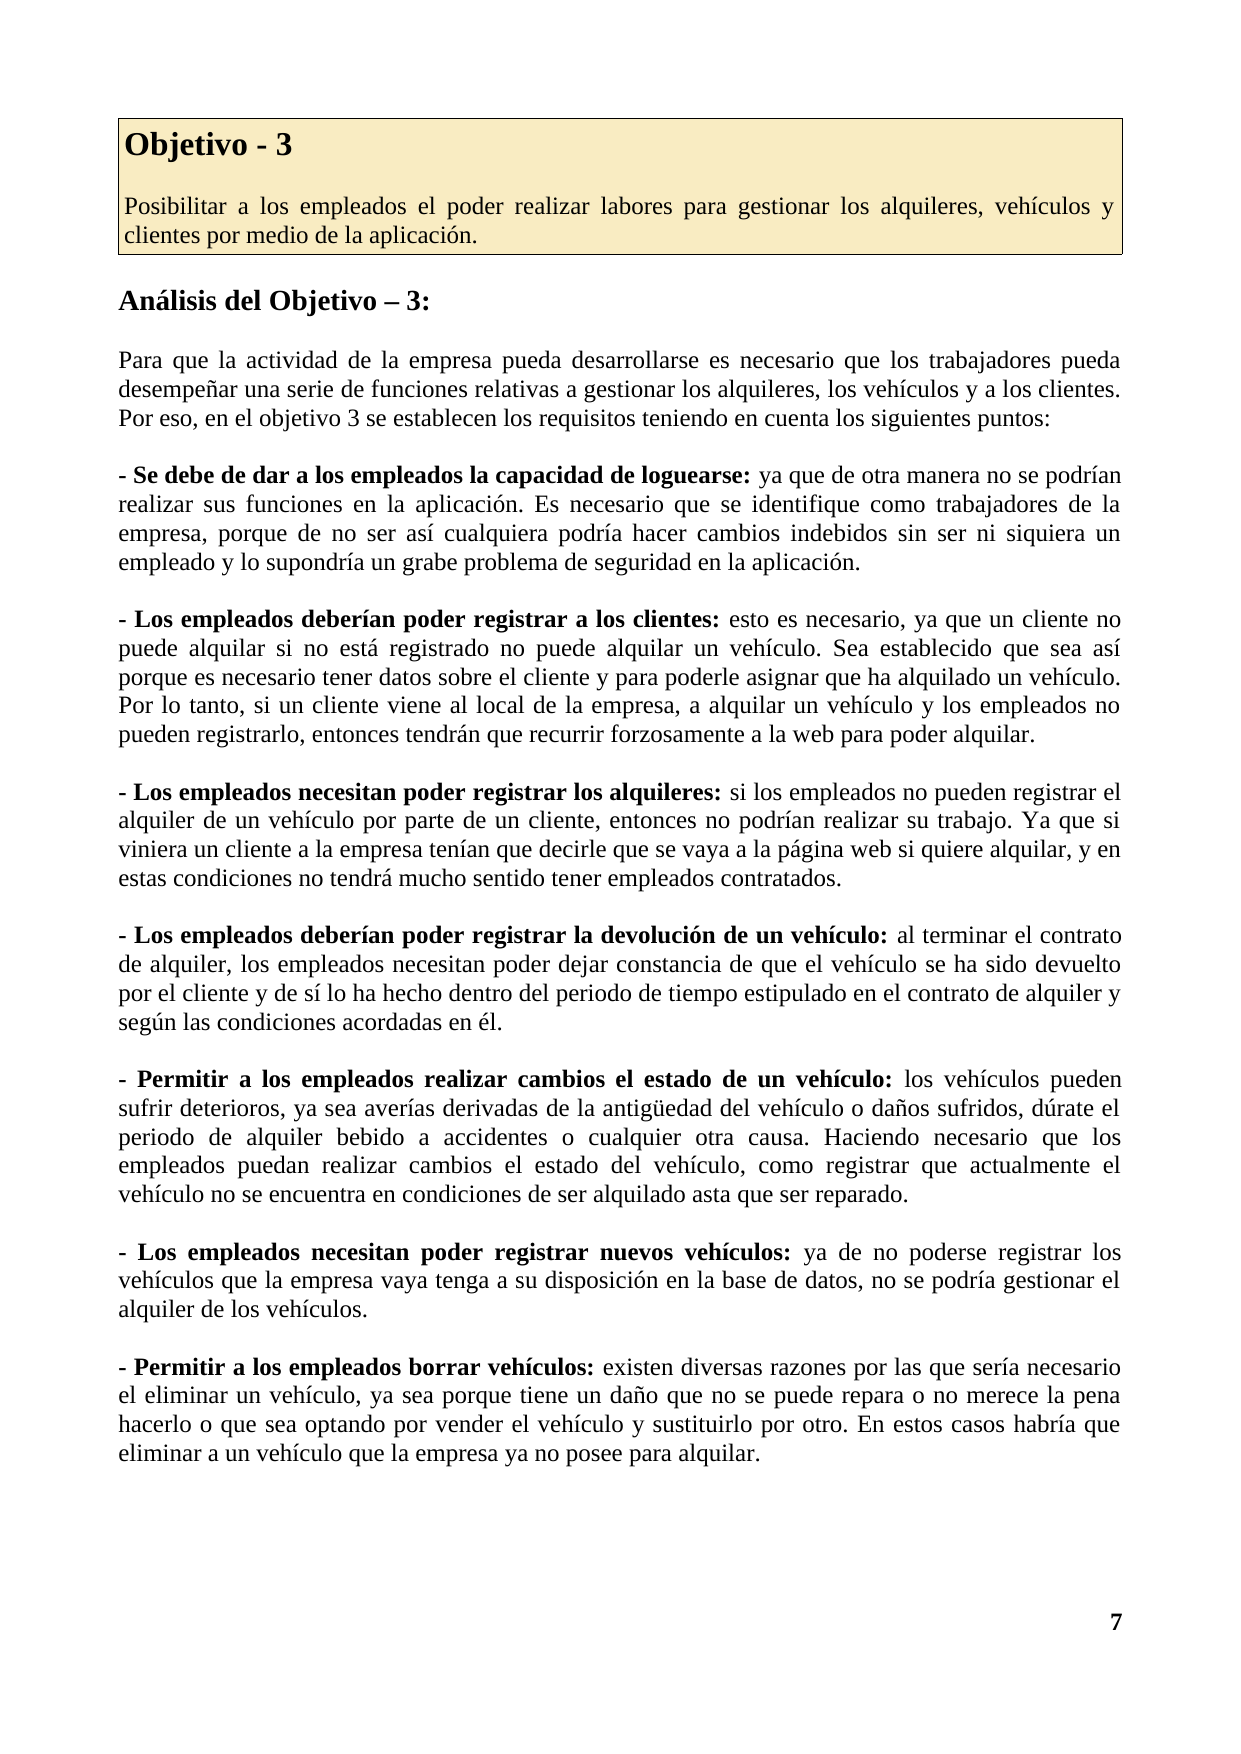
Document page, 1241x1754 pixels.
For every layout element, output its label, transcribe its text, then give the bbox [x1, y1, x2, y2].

text - Permitir a los empleados borrar vehículos: existen diversas razones por las que sería necesario el eliminar un vehículo, ya sea porque tiene un daño que no se puede repara o no merece la pena hacerlo o que sea optando por vender el vehículo y sustituirlo por otro. En estos casos habría que eliminar a un vehículo que la empresa ya no posee para alquilar. [118, 1352, 1122, 1467]
text - Los empleados necesitan poder registrar nuevos vehículos: ya de no poderse registrar los vehículos que la empresa vaya tenga a su disposición en la base de datos, no se podría gestionar el alquiler de los vehículos. [118, 1237, 1122, 1323]
text - Se debe de dar a los empleados la capacidad de loguearse: ya que de otra manera no se podrían realizar sus funciones en la aplicación. Es necesario que se identifique como trabajadores de la empresa, porque de no ser así cualquiera podría hacer cambios indebidos sin ser ni siquiera un empleado y lo supondría un grabe problema de seguridad en la aplicación. [118, 460, 1122, 575]
table_header Objetivo - 3 Posibilitar a los empleados el poder realizar labores para gestionar los alquileres, vehículos y clientes por medio de la aplicación. [119, 119, 1122, 254]
text - Los empleados deberían poder registrar la devolución de un vehículo: al terminar el contrato de alquiler, los empleados necesitan poder dejar constancia de que el vehículo se ha sido devuelto por el cliente y de sí lo ha hecho dentro del periodo de tiempo estipulado en el contrato de alquiler y según las condiciones acordadas en él. [118, 920, 1122, 1035]
text - Permitir a los empleados realizar cambios el estado de un vehículo: los vehículos pueden sufrir deterioros, ya sea averías derivadas de la antigüedad del vehículo o daños sufridos, dúrate el periodo de alquiler bebido a accidentes o cualquier otra causa. Haciendo necesario que los empleados puedan realizar cambios el estado del vehículo, como registrar que actualmente el vehículo no se encuentra en condiciones de ser alquilado asta que ser reparado. [118, 1064, 1122, 1208]
text Análisis del Objetivo – 3: [118, 283, 1122, 317]
text Para que la actividad de la empresa pueda desarrollarse es necesario que los trabajadores pueda desempeñar una serie de funciones relativas a gestionar los alquileres, los vehículos y a los clientes. Por eso, en el objetivo 3 se establecen los requisitos teniendo en cuenta los siguientes puntos: [118, 345, 1122, 432]
text - Los empleados necesitan poder registrar los alquileres: si los empleados no pueden registrar el alquiler de un vehículo por parte de un cliente, entonces no podrían realizar su trabajo. Ya que si viniera un cliente a la empresa tenían que decirle que se vaya a la página web si quiere alquilar, y en estas condiciones no tendrá mucho sentido tener empleados contratados. [118, 777, 1122, 892]
text - Los empleados deberían poder registrar a los clientes: esto es necesario, ya que un cliente no puede alquilar si no está registrado no puede alquilar un vehículo. Sea establecido que sea así porque es necesario tener datos sobre el cliente y para poderle asignar que ha alquilado un vehículo. Por lo tanto, si un cliente viene al local de la empresa, a alquilar un vehículo y los empleados no pueden registrarlo, entonces tendrán que recurrir forzosamente a la web para poder alquilar. [118, 604, 1122, 748]
